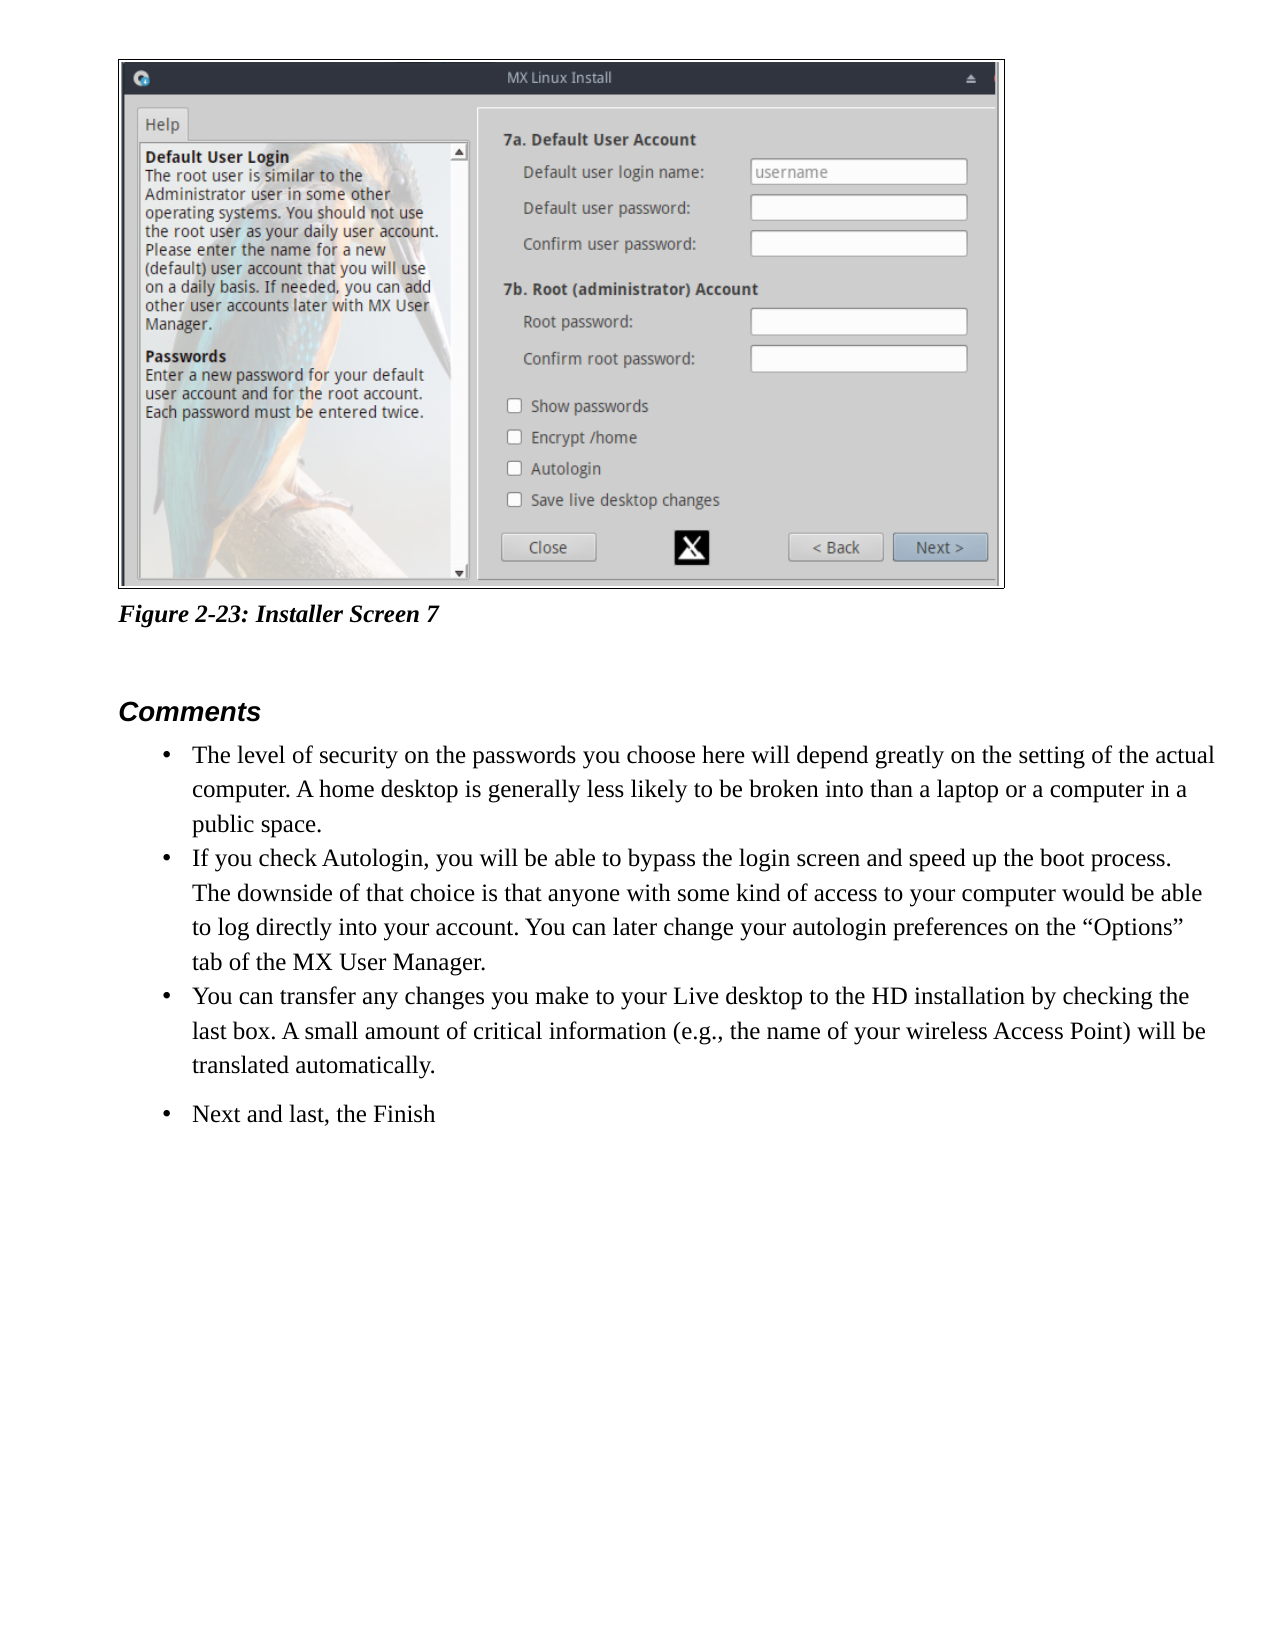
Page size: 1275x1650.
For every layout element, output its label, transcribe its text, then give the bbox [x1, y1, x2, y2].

picture [121, 62, 1001, 586]
list You can transfer any changes you make to your Live desktop to the HD installation by checking the last box. A small amount of critical information (e.g., the name of your wireless Access Point) will be translated automatically. [162, 981, 1216, 1079]
list The level of security on the passwords you choose here will depend greatly on the setting of the actual computer. A home desktop is generally less likely to be broken into than a laptop or a computer in a public space. [162, 740, 1216, 838]
list Next and last, the Finish [162, 1099, 1216, 1128]
text Figure 2-23: Installer Screen 7 [118, 59, 1216, 628]
subtitle Comments [118, 696, 1216, 727]
list If you check Autologin, you will be able to bypass the login screen and speed up the boot process. The downside of that choice is that anyone with some kind of access to your computer would be able to log directly into your account. You can later change your autologin preferences on the “Options” tab of the MX User Manager. [162, 843, 1216, 976]
